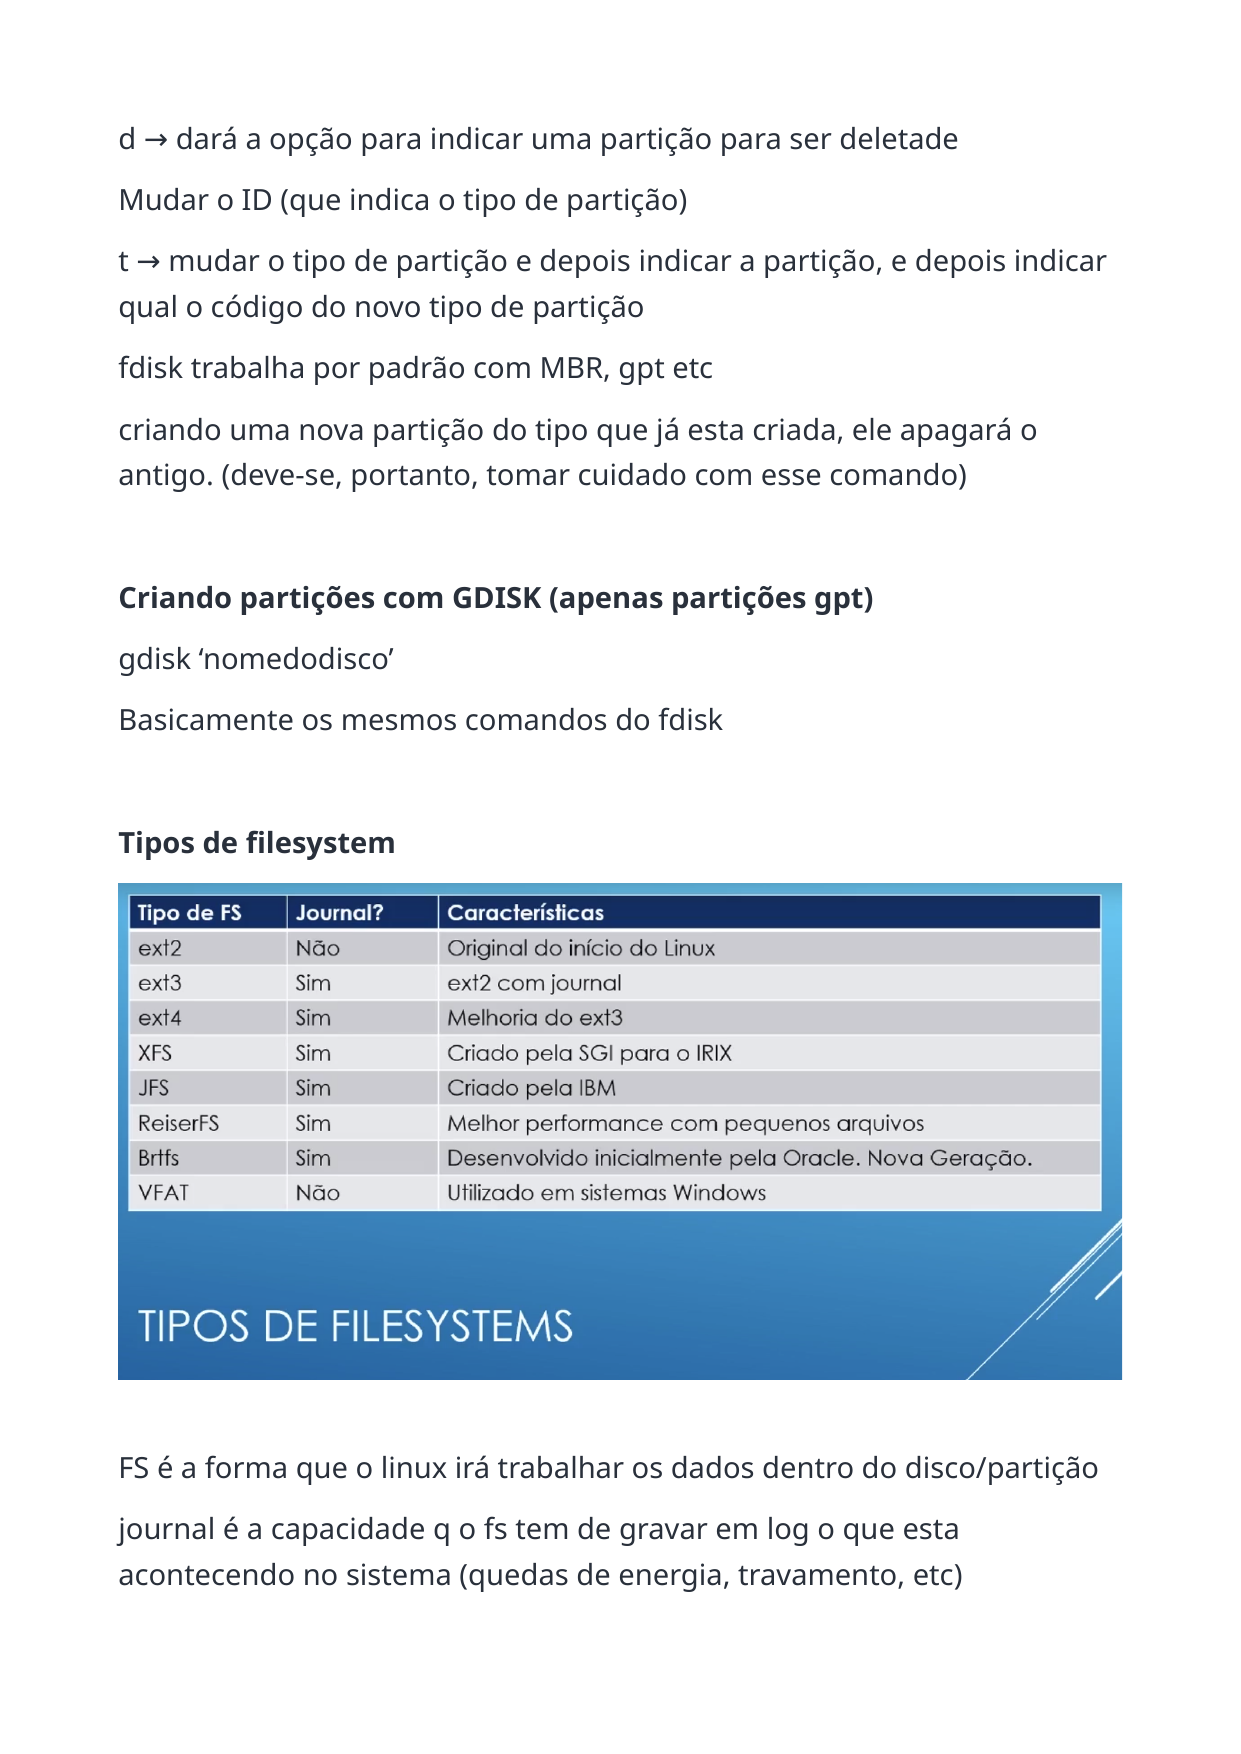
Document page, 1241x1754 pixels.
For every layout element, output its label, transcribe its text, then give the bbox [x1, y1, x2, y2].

text criando uma nova partição do tipo que já esta criada, ele apagará o antigo. (deve-se, portanto, tomar cuidado com esse comando) [118, 409, 1122, 494]
picture [118, 883, 1123, 1380]
text FS é a forma que o linux irá trabalhar os dados dentro do disco/partição [118, 1447, 1122, 1487]
text Basicamente os mesmos comandos do fdisk [118, 699, 1122, 739]
text journal é a capacidade q o fs tem de gravar em log o que esta acontecendo no sistema (quedas de energia, travamento, etc) [118, 1508, 1122, 1593]
text t → mudar o tipo de partição e depois indicar a partição, e depois indicar qual o código do novo tipo de partição [118, 241, 1122, 326]
text gdisk ‘nomedodisco’ [118, 638, 1122, 678]
text fdisk trabalha por padrão com MBR, gpt etc [118, 347, 1122, 387]
text Mudar o ID (que indica o tipo de partição) [118, 179, 1122, 219]
text d → dará a opção para indicar uma partição para ser deletade [118, 118, 1122, 158]
text Criando partições com GDISK (apenas partições gpt) [118, 577, 1122, 617]
text Tipos de filesystem [118, 822, 1122, 862]
